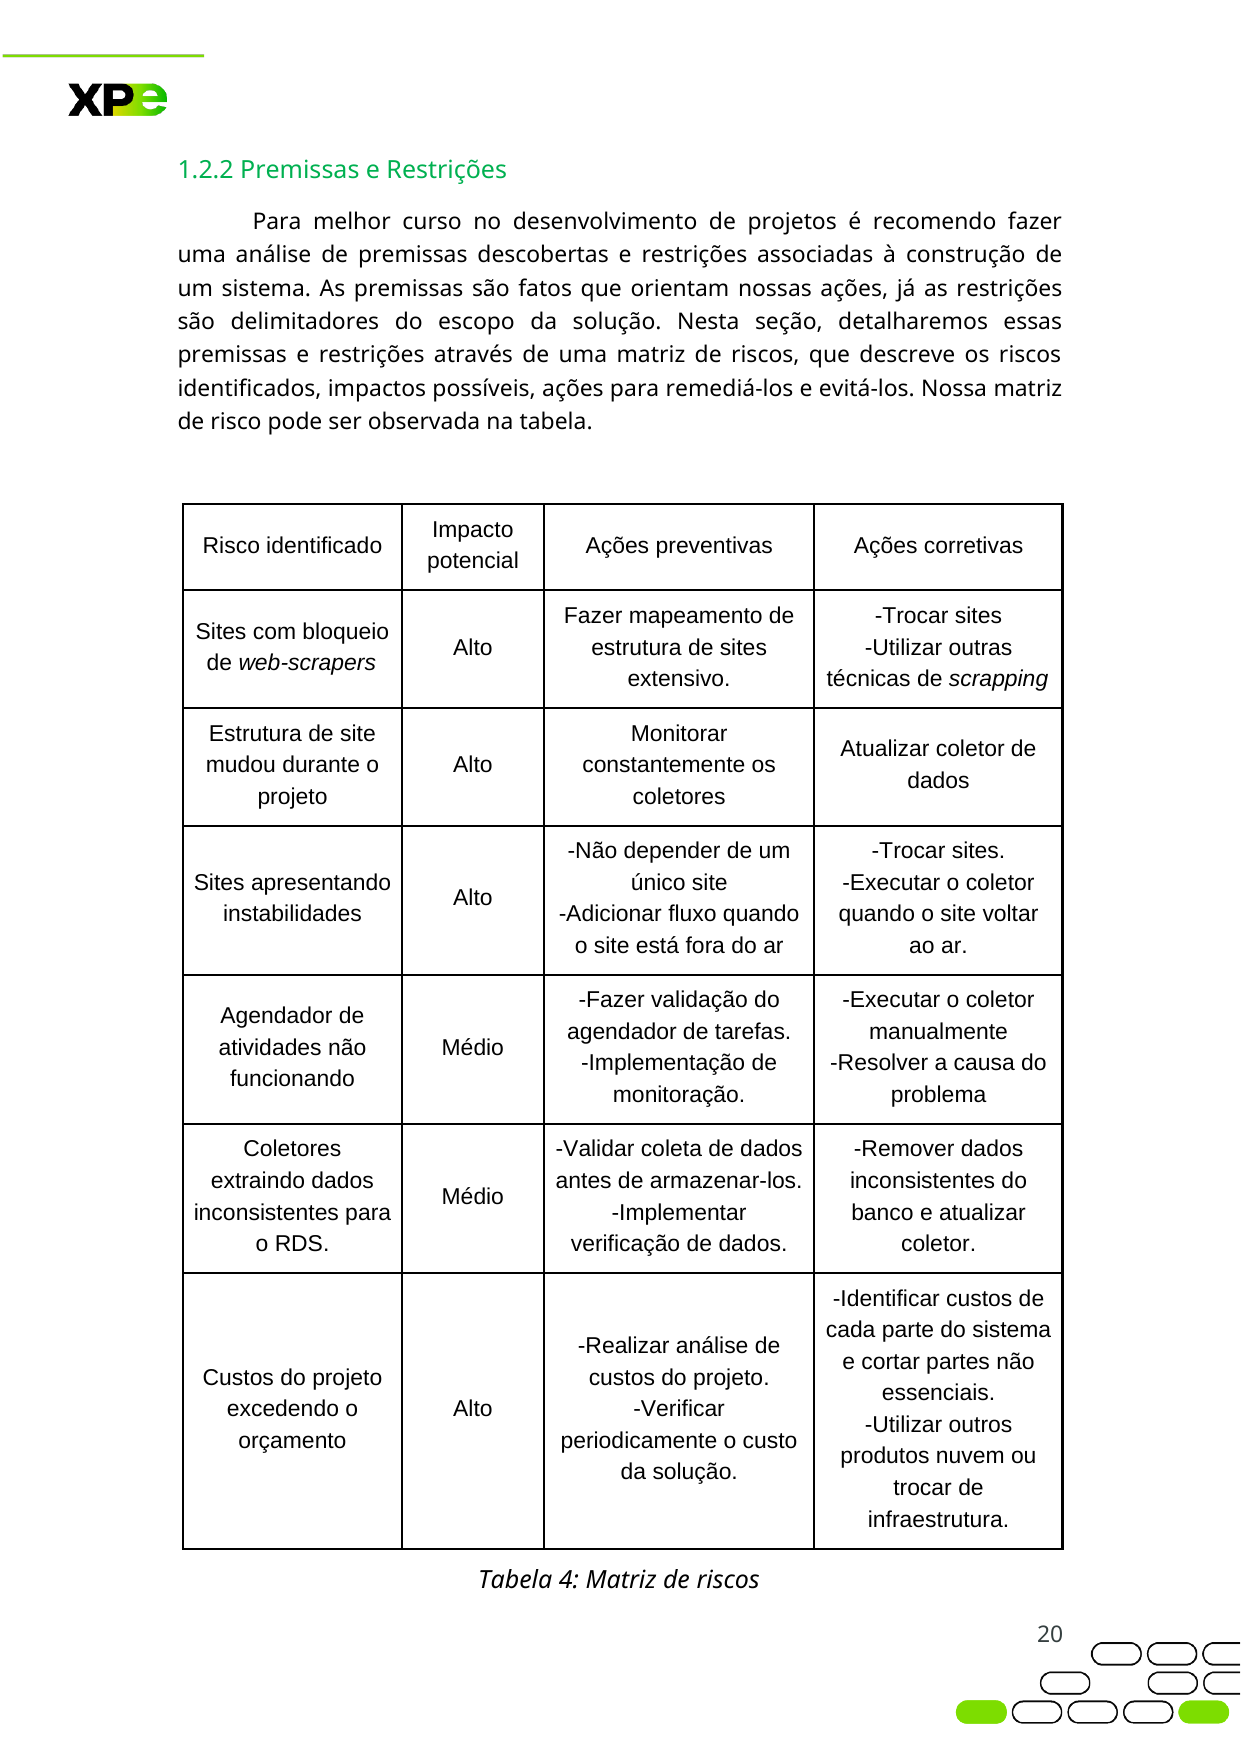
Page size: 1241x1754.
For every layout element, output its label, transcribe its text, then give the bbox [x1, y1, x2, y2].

table_cell Alto [403, 709, 543, 824]
table_cell Custos do projeto excedendo o orçamento [184, 1274, 401, 1547]
text Para melhor curso no desenvolvimento de projetos é recomendo fazer uma análise de premissas descobertas e restrições associadas à construção de um sistema. As premissas são fatos que orientam nossas ações, já as restrições são delimitadores do escopo da solução. Nesta seção, detalharemos essas premissas e restrições através de uma matriz de riscos, que descreve os riscos identificados, impactos possíveis, ações para remediá-los e evitá-los. Nossa matriz de risco pode ser observada na tabela. [177, 203, 1063, 436]
table_header Ações corretivas [815, 505, 1061, 589]
table_header Impacto potencial [403, 505, 543, 589]
table_cell -Validar coleta de dados antes de armazenar-los. -Implementar verificação de dados. [545, 1125, 813, 1272]
table_cell Monitorar constantemente os coletores [545, 709, 813, 824]
table_header Risco identificado [184, 505, 401, 589]
table_cell -Realizar análise de custos do projeto. -Verificar periodicamente o custo da solução. [545, 1274, 813, 1547]
table_cell -Não depender de um único site -Adicionar fluxo quando o site está fora do ar [545, 827, 813, 974]
picture [955, 1642, 1241, 1724]
table_cell Atualizar coletor de dados [815, 709, 1061, 824]
subtitle 1.2.2 Premissas e Restrições [177, 152, 1063, 186]
table_cell Sites com bloqueio de web-scrapers [184, 591, 401, 707]
table_cell Médio [403, 1125, 543, 1272]
table_cell Sites apresentando instabilidades [184, 827, 401, 974]
table_cell Alto [403, 827, 543, 974]
table_cell -Identificar custos de cada parte do sistema e cortar partes não essenciais. -Utilizar outros produtos nuvem ou trocar de infraestrutura. [815, 1274, 1061, 1547]
picture [2, 51, 205, 148]
table_cell Fazer mapeamento de estrutura de sites extensivo. [545, 591, 813, 707]
text Tabela 4: Matriz de riscos [177, 1562, 1063, 1596]
table_cell -Trocar sites -Utilizar outras técnicas de scrapping [815, 591, 1061, 707]
table_cell -Fazer validação do agendador de tarefas. -Implementação de monitoração. [545, 976, 813, 1123]
table_cell Alto [403, 591, 543, 707]
table_cell -Executar o coletor manualmente -Resolver a causa do problema [815, 976, 1061, 1123]
table_cell -Trocar sites. -Executar o coletor quando o site voltar ao ar. [815, 827, 1061, 974]
table_cell Coletores extraindo dados inconsistentes para o RDS. [184, 1125, 401, 1272]
table_cell Agendador de atividades não funcionando [184, 976, 401, 1123]
table_header Ações preventivas [545, 505, 813, 589]
table_cell Estrutura de site mudou durante o projeto [184, 709, 401, 824]
table_cell Alto [403, 1274, 543, 1547]
table_cell -Remover dados inconsistentes do banco e atualizar coletor. [815, 1125, 1061, 1272]
table_cell Médio [403, 976, 543, 1123]
